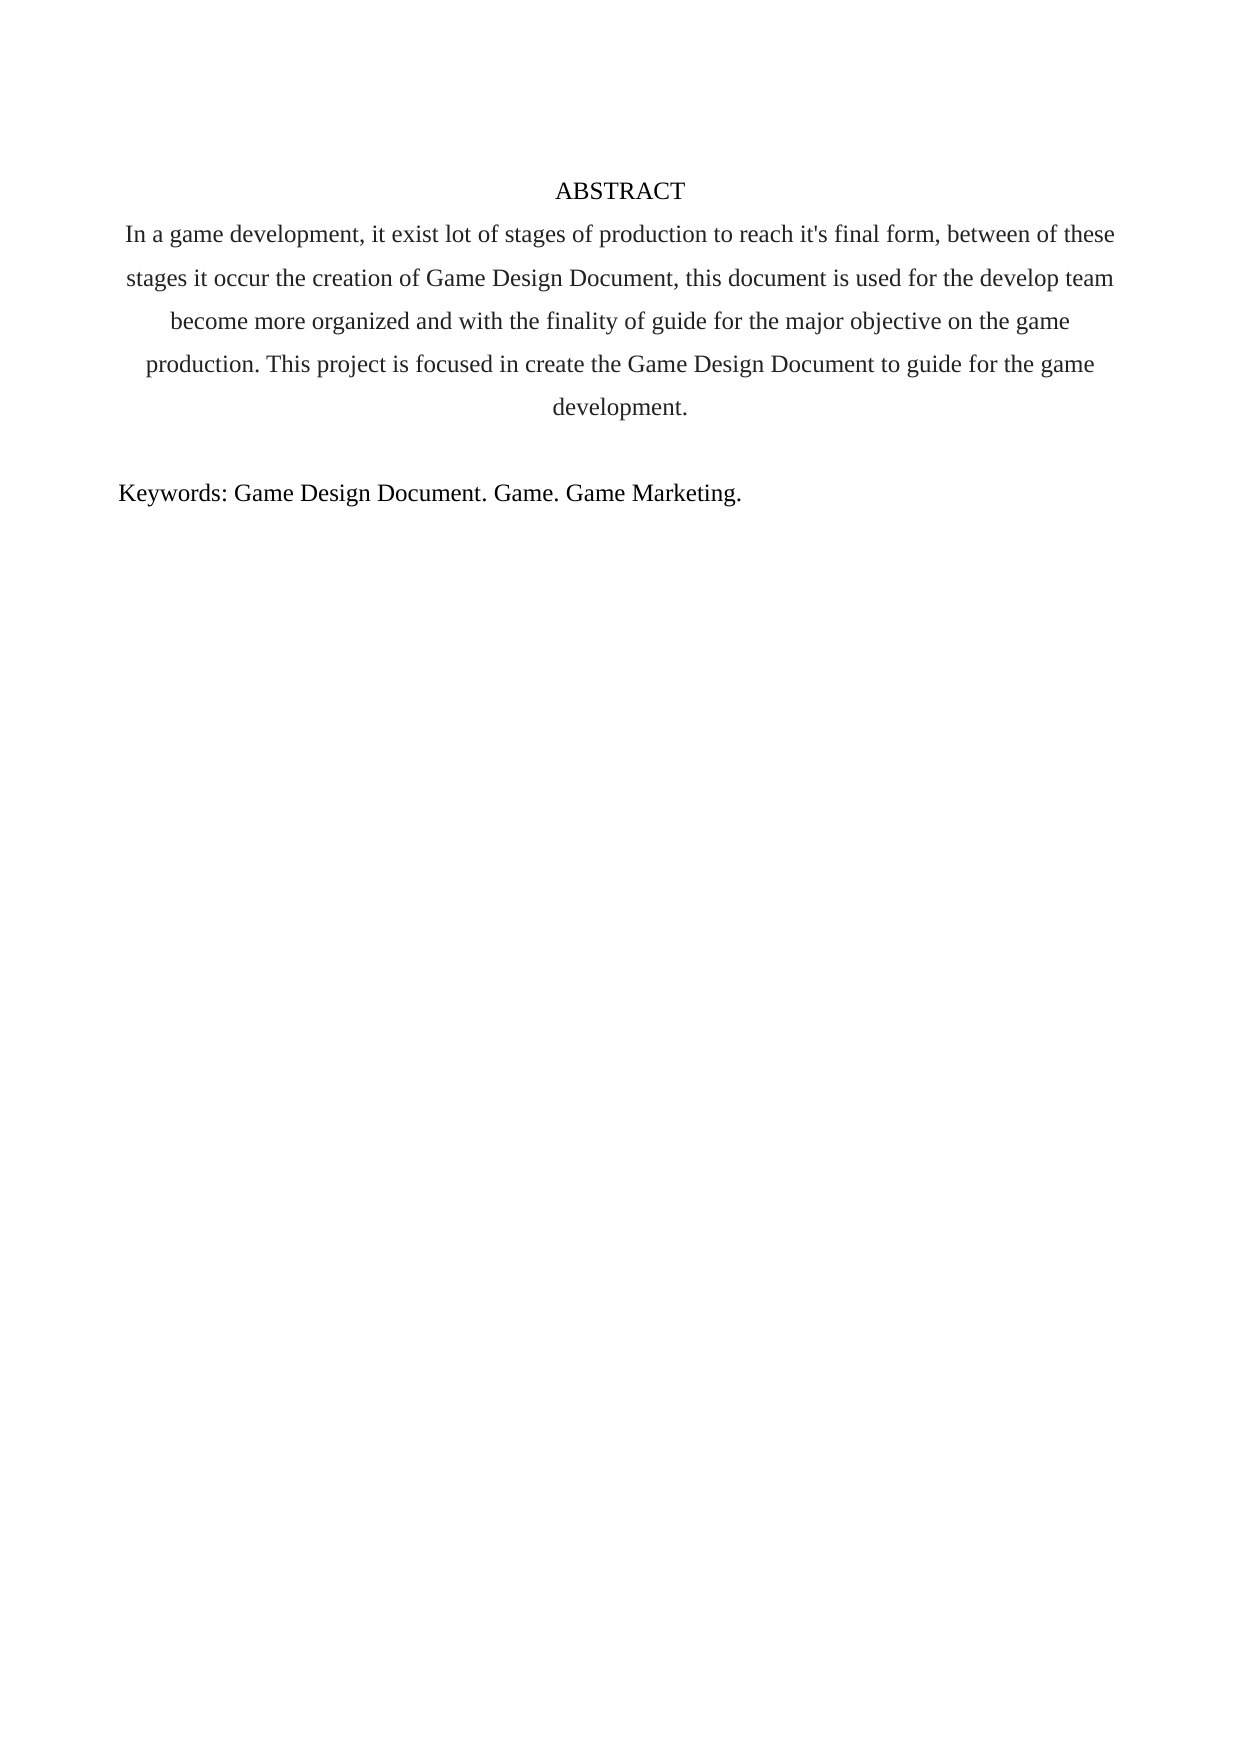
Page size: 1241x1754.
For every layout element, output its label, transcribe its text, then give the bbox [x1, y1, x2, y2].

text ABSTRACT [118, 176, 1122, 205]
text In a game development, it exist lot of stages of production to reach it's final form, between of these stages it occur the creation of Game Design Document, this document is used for the develop team become more organized and with the finality of guide for the major objective on the game production. This project is focused in create the Game Design Document to guide for the game development. [118, 219, 1122, 421]
text Keywords: Game Design Document. Game. Game Marketing. [118, 478, 1122, 507]
